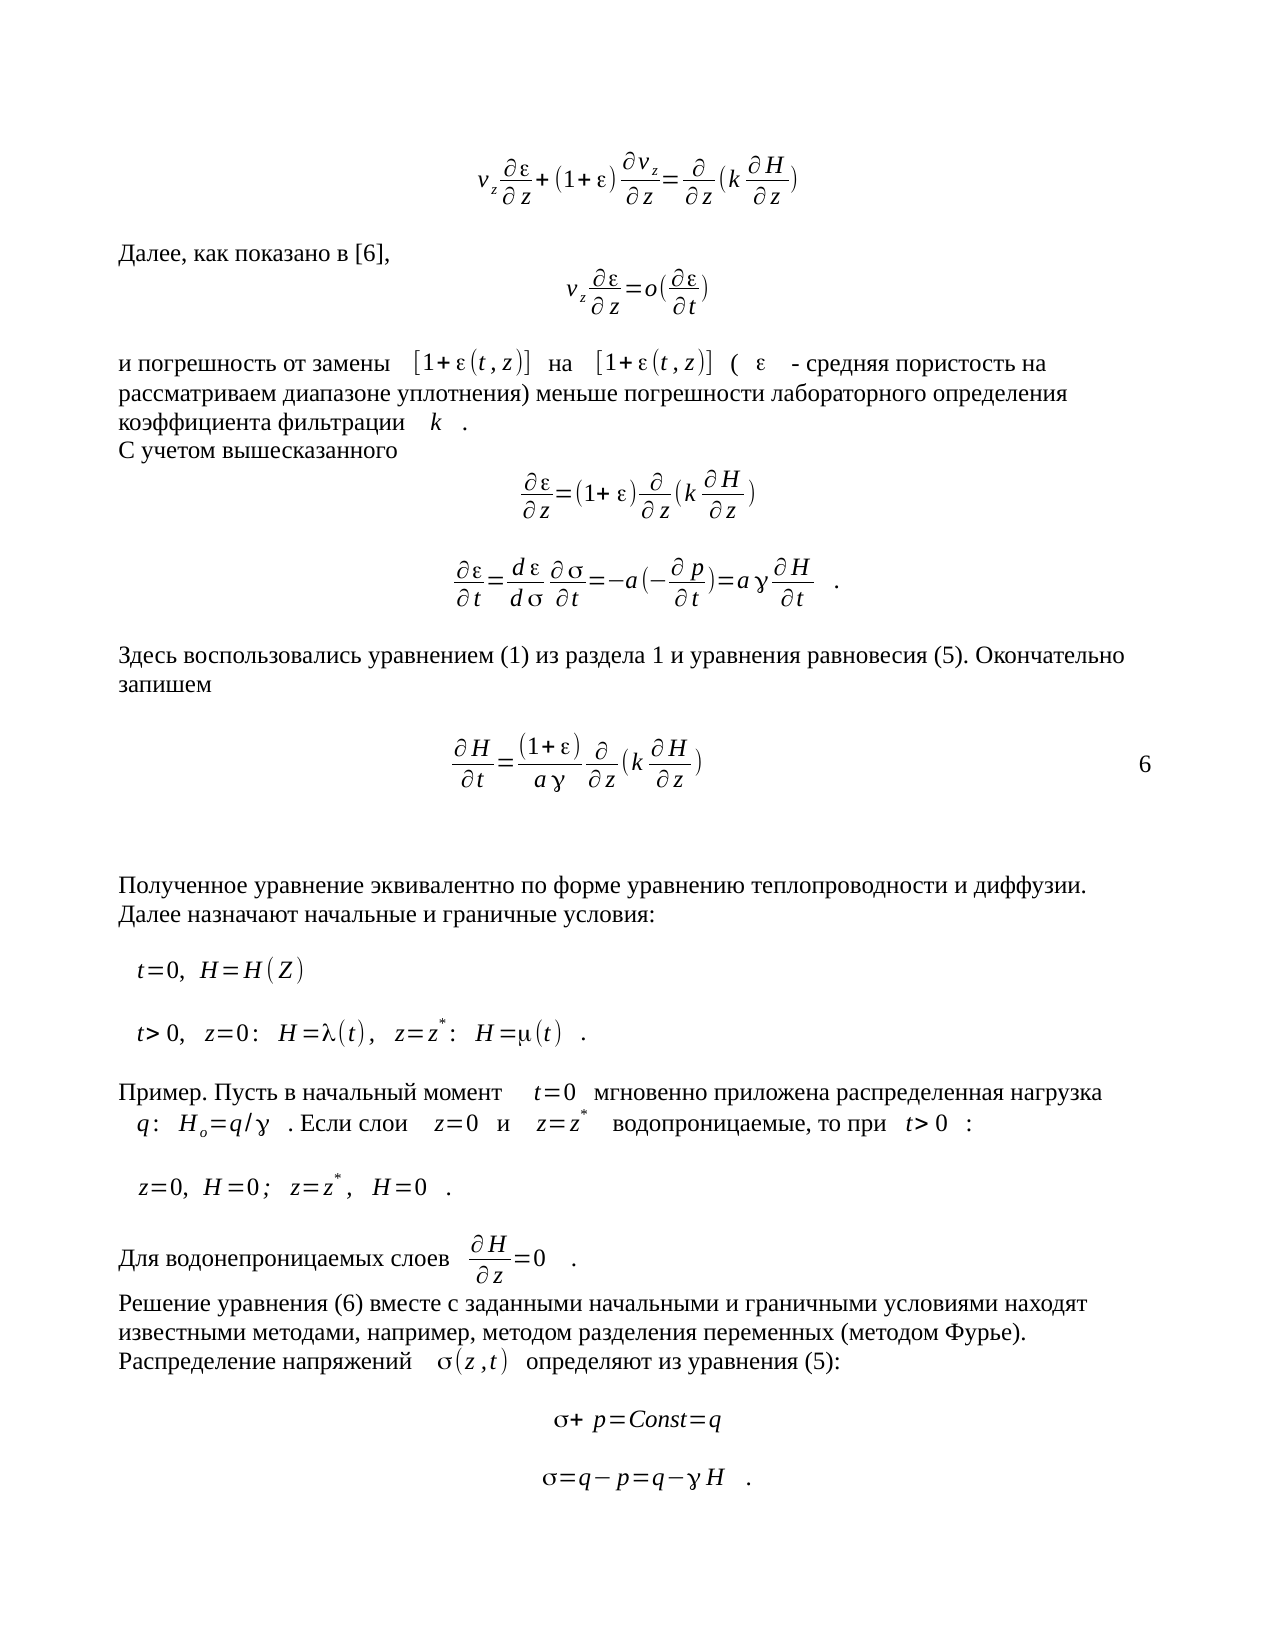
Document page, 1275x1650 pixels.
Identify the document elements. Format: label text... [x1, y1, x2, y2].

text Для водонепроницаемых слоев . [118, 1229, 1157, 1288]
text и погрешность от замены на ( - средняя пористость на рассматриваем диапазоне уплотнения) меньше погрешности лабораторного определения коэффициента фильтрации . [118, 348, 1157, 436]
text Решение уравнения (6) вместе с заданными начальными и граничными условиями находят известными методами, например, методом разделения переменных (методом Фурье). Распределение напряжений определяют из уравнения (5): [118, 1288, 1157, 1376]
text Далее назначают начальные и граничные условия: [118, 899, 1157, 927]
text Полученное уравнение эквивалентно по форме уравнению теплопроводности и диффузии. [118, 870, 1157, 899]
table_header 6 [1041, 726, 1157, 812]
text . [118, 1015, 1157, 1048]
text Далее, как показано в [6], [118, 238, 1157, 267]
text Здесь воспользовались уравнением (1) из раздела 1 и уравнения равновесия (5). Окончательно запишем [118, 640, 1157, 697]
table_header [118, 726, 1041, 812]
text . [118, 552, 1157, 611]
text . [118, 1169, 1157, 1201]
text С учетом вышесказанного [118, 436, 1157, 464]
text Пример. Пусть в начальный момент мгновенно приложена распределенная нагрузка . Если слои и водопроницаемые, то при: [118, 1077, 1157, 1141]
text . [118, 1462, 1157, 1491]
